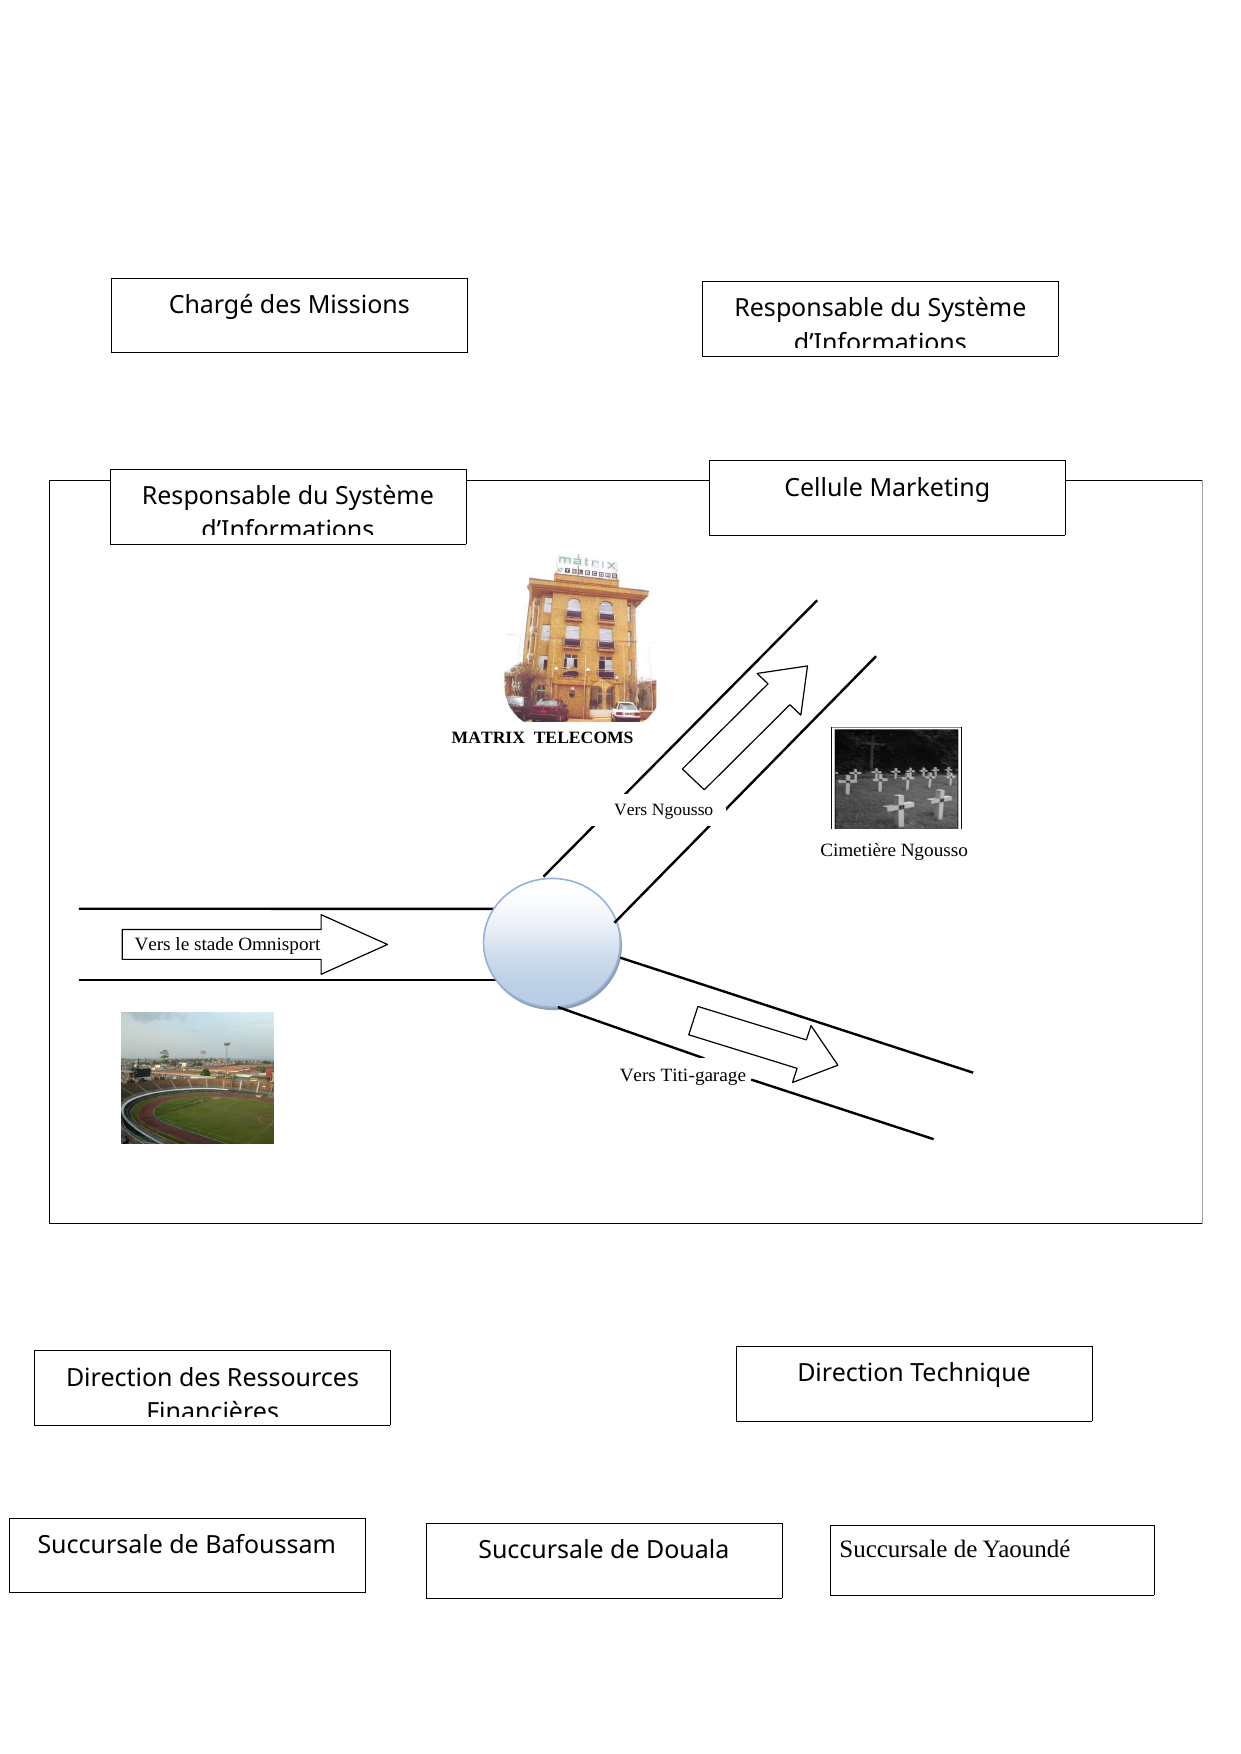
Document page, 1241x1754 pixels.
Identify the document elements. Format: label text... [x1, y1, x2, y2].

text Succursale de Bafoussam [17, 1526, 356, 1560]
text Responsable du Système d’Informations [119, 478, 457, 535]
text Succursale de Yaoundé [839, 1534, 1145, 1563]
text Direction Technique [745, 1355, 1083, 1389]
text Responsable du Système d’Informations [711, 290, 1049, 347]
text Direction des Ressources Financières [43, 1359, 381, 1416]
text Succursale de Douala [434, 1532, 773, 1566]
text Cellule Marketing [718, 469, 1056, 503]
text Chargé des Missions [120, 286, 458, 320]
